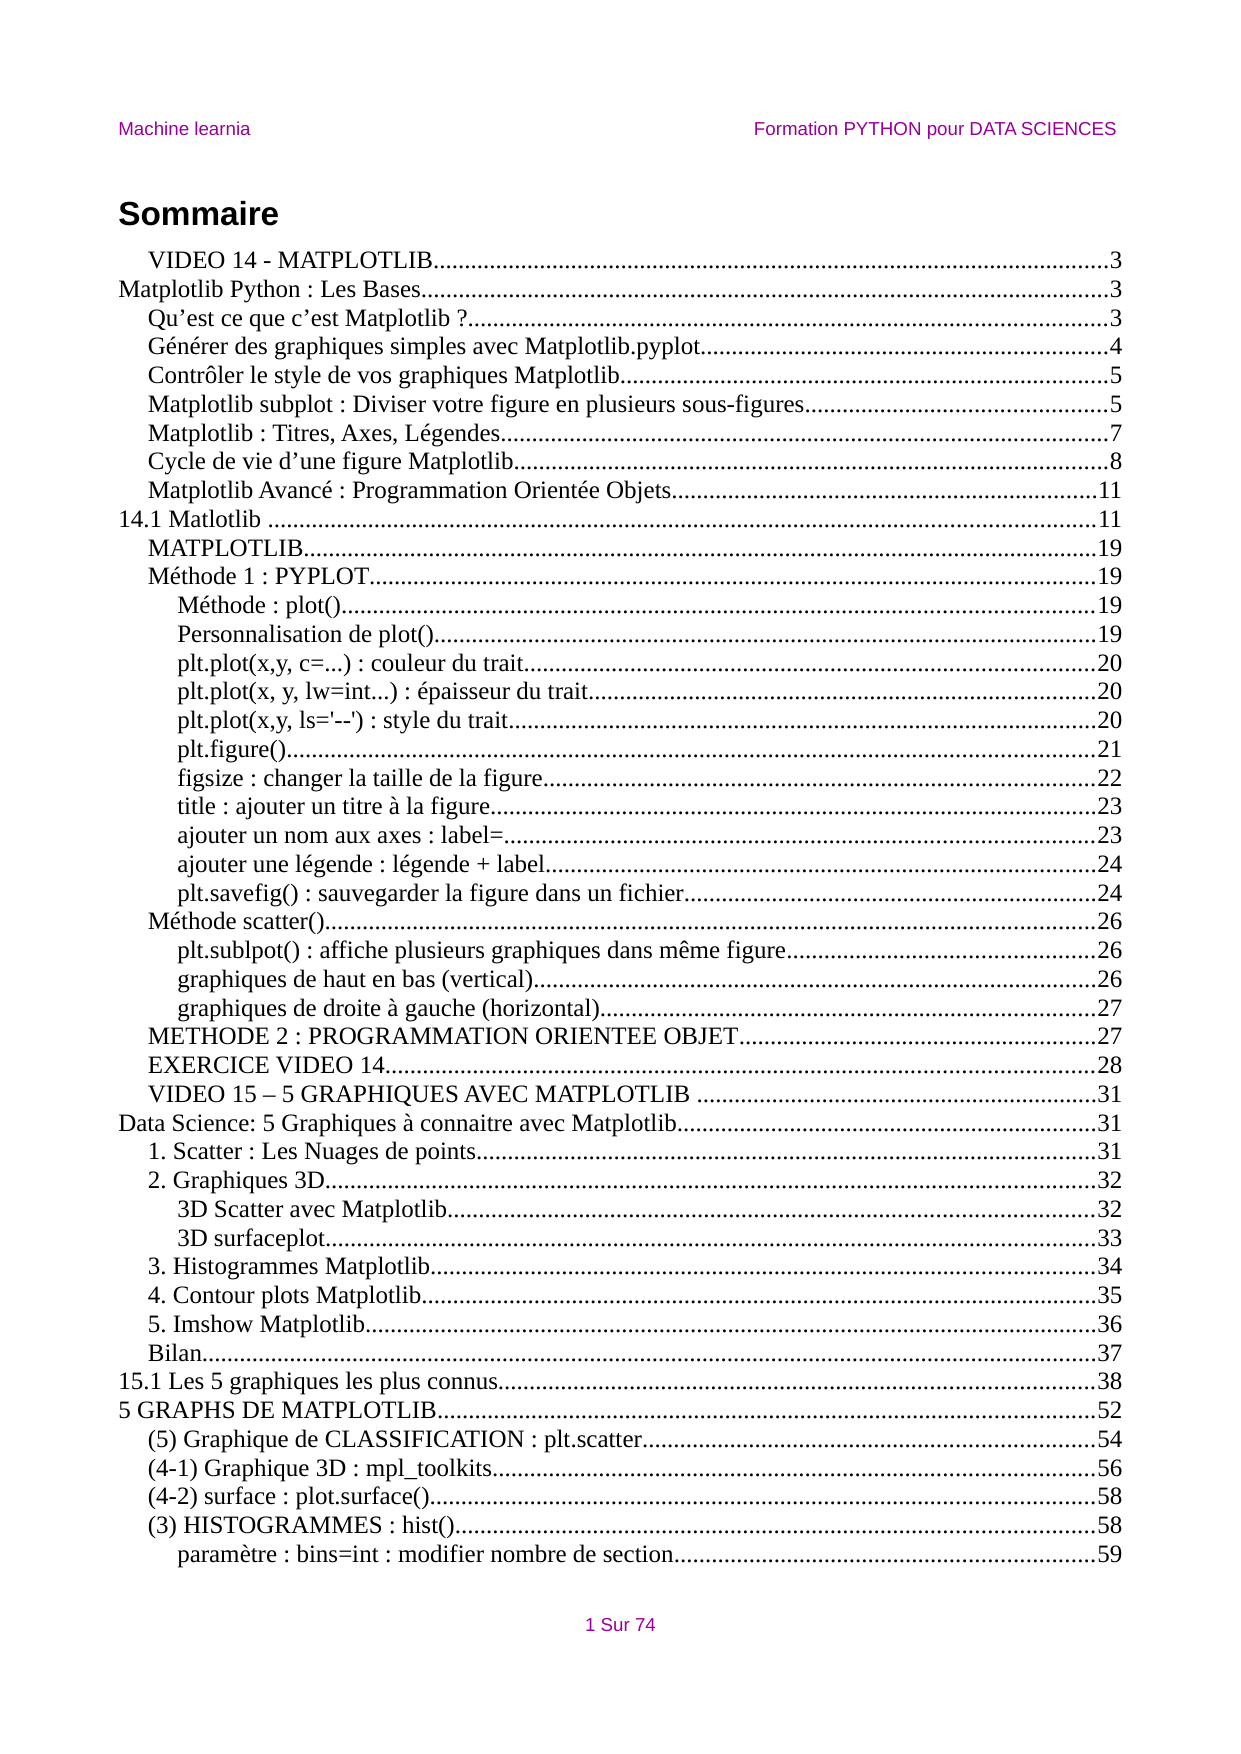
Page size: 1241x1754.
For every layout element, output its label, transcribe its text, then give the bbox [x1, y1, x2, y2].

text plt.savefig() : sauvegarder la figure dans un fichier 24 [177, 878, 1122, 906]
text 5. Imshow Matplotlib 36 [148, 1309, 1122, 1338]
text VIDEO 15 – 5 GRAPHIQUES AVEC MATPLOTLIB 31 [148, 1079, 1122, 1108]
text EXERCICE VIDEO 14 28 [148, 1050, 1122, 1079]
text Générer des graphiques simples avec Matplotlib.pyplot 4 [148, 331, 1122, 360]
text title : ajouter un titre à la figure 23 [177, 791, 1122, 820]
text Contrôler le style de vos graphiques Matplotlib 5 [148, 360, 1122, 389]
text Bilan 37 [148, 1338, 1122, 1366]
text plt.sublpot() : affiche plusieurs graphiques dans même figure 26 [177, 935, 1122, 964]
text paramètre : bins=int : modifier nombre de section 59 [177, 1539, 1122, 1568]
text 4. Contour plots Matplotlib 35 [148, 1280, 1122, 1309]
text figsize : changer la taille de la figure 22 [177, 763, 1122, 791]
subtitle Sommaire [118, 194, 1122, 233]
text (3) HISTOGRAMMES : hist() 58 [148, 1510, 1122, 1539]
text graphiques de droite à gauche (horizontal) 27 [177, 993, 1122, 1021]
text ajouter une légende : légende + label 24 [177, 849, 1122, 878]
text 3D surfaceplot 33 [177, 1223, 1122, 1251]
text ajouter un nom aux axes : label= 23 [177, 820, 1122, 849]
text Matplotlib Python : Les Bases 3 [118, 274, 1122, 303]
text Qu’est ce que c’est Matplotlib ? 3 [148, 303, 1122, 331]
text 14.1 Matlotlib 11 [118, 504, 1122, 533]
text 15.1 Les 5 graphiques les plus connus 38 [118, 1366, 1122, 1395]
text MATPLOTLIB 19 [148, 533, 1122, 561]
text Matplotlib Avancé : Programmation Orientée Objets 11 [148, 475, 1122, 504]
text Méthode 1 : PYPLOT 19 [148, 561, 1122, 590]
text 3D Scatter avec Matplotlib 32 [177, 1194, 1122, 1223]
text plt.plot(x,y, ls='--') : style du trait 20 [177, 705, 1122, 734]
text Matplotlib subplot : Diviser votre figure en plusieurs sous-figures 5 [148, 389, 1122, 418]
text VIDEO 14 - MATPLOTLIB 3 [148, 245, 1122, 274]
text Data Science: 5 Graphiques à connaitre avec Matplotlib 31 [118, 1108, 1122, 1136]
text Personnalisation de plot() 19 [177, 619, 1122, 648]
text plt.plot(x, y, lw=int...) : épaisseur du trait 20 [177, 676, 1122, 705]
text METHODE 2 : PROGRAMMATION ORIENTEE OBJET 27 [148, 1021, 1122, 1050]
text 2. Graphiques 3D 32 [148, 1165, 1122, 1194]
text Matplotlib : Titres, Axes, Légendes 7 [148, 418, 1122, 446]
text 3. Histogrammes Matplotlib 34 [148, 1251, 1122, 1280]
text plt.plot(x,y, c=...) : couleur du trait 20 [177, 648, 1122, 676]
text graphiques de haut en bas (vertical) 26 [177, 964, 1122, 993]
text (5) Graphique de CLASSIFICATION : plt.scatter 54 [148, 1424, 1122, 1453]
text Méthode scatter() 26 [148, 906, 1122, 935]
text (4-2) surface : plot.surface() 58 [148, 1481, 1122, 1510]
text 1. Scatter : Les Nuages de points 31 [148, 1136, 1122, 1165]
text 5 GRAPHS DE MATPLOTLIB 52 [118, 1395, 1122, 1424]
text plt.figure() 21 [177, 734, 1122, 763]
text (4-1) Graphique 3D : mpl_toolkits 56 [148, 1453, 1122, 1481]
text Méthode : plot() 19 [177, 590, 1122, 619]
text Cycle de vie d’une figure Matplotlib 8 [148, 446, 1122, 475]
